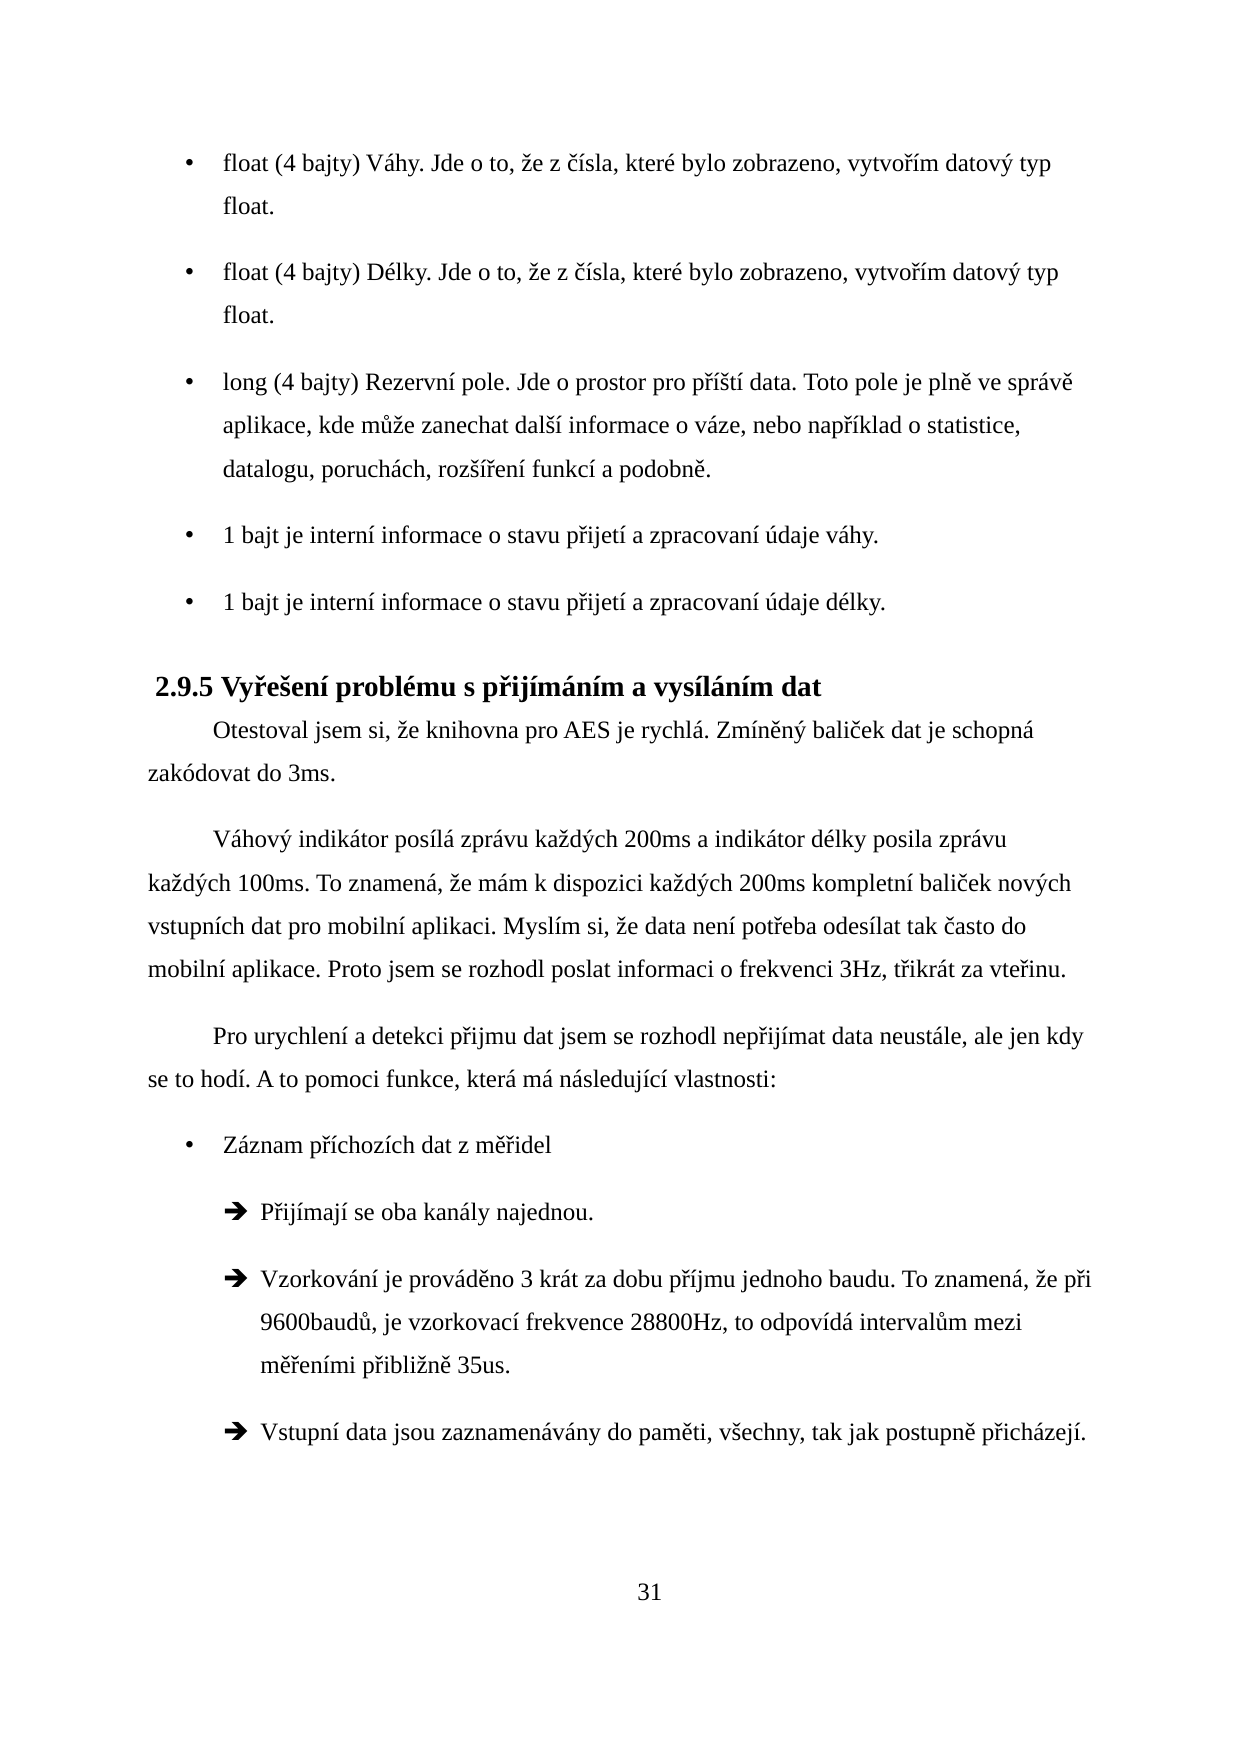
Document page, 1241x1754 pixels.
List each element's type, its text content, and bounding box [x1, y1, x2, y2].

list long (4 bajty) Rezervní pole. Jde o prostor pro příští data. Toto pole je plně ve správě aplikace, kde může zanechat další informace o váze, nebo například o statistice, datalogu, poruchách, rozšíření funkcí a podobně. [185, 367, 1093, 482]
list float (4 bajty) Délky. Jde o to, že z čísla, které bylo zobrazeno, vytvořím datový typ float. [185, 257, 1093, 329]
list Vzorkování je prováděno 3 krát za dobu příjmu jednoho baudu. To znamená, že při 9600baudů, je vzorkovací frekvence 28800Hz, to odpovídá intervalům mezi měřeními přibližně 35us. [223, 1264, 1093, 1379]
text Pro urychlení a detekci přijmu dat jsem se rozhodl nepřijímat data neustále, ale jen kdy se to hodí. A to pomoci funkce, která má následující vlastnosti: [148, 1021, 1093, 1093]
subtitle Vyřešení problému s přijímáním a vysíláním dat [148, 669, 1093, 702]
text Váhový indikátor posílá zprávu každých 200ms a indikátor délky posila zprávu každých 100ms. To znamená, že mám k dispozici každých 200ms kompletní baliček nových vstupních dat pro mobilní aplikaci. Myslím si, že data není potřeba odesílat tak často do mobilní aplikace. Proto jsem se rozhodl poslat informaci o frekvenci 3Hz, třikrát za vteřinu. [148, 824, 1093, 983]
list 1 bajt je interní informace o stavu přijetí a zpracovaní údaje váhy. [185, 520, 1093, 549]
list 1 bajt je interní informace o stavu přijetí a zpracovaní údaje délky. [185, 587, 1093, 616]
list Přijímají se oba kanály najednou. [223, 1197, 1093, 1226]
list float (4 bajty) Váhy. Jde o to, že z čísla, které bylo zobrazeno, vytvořím datový typ float. [185, 148, 1093, 219]
list Záznam příchozích dat z měřidel [185, 1131, 1093, 1159]
text Otestoval jsem si, že knihovna pro AES je rychlá. Zmíněný baliček dat je schopná zakódovat do 3ms. [148, 715, 1093, 787]
list Vstupní data jsou zaznamenávány do paměti, všechny, tak jak postupně přicházejí. [223, 1417, 1093, 1446]
